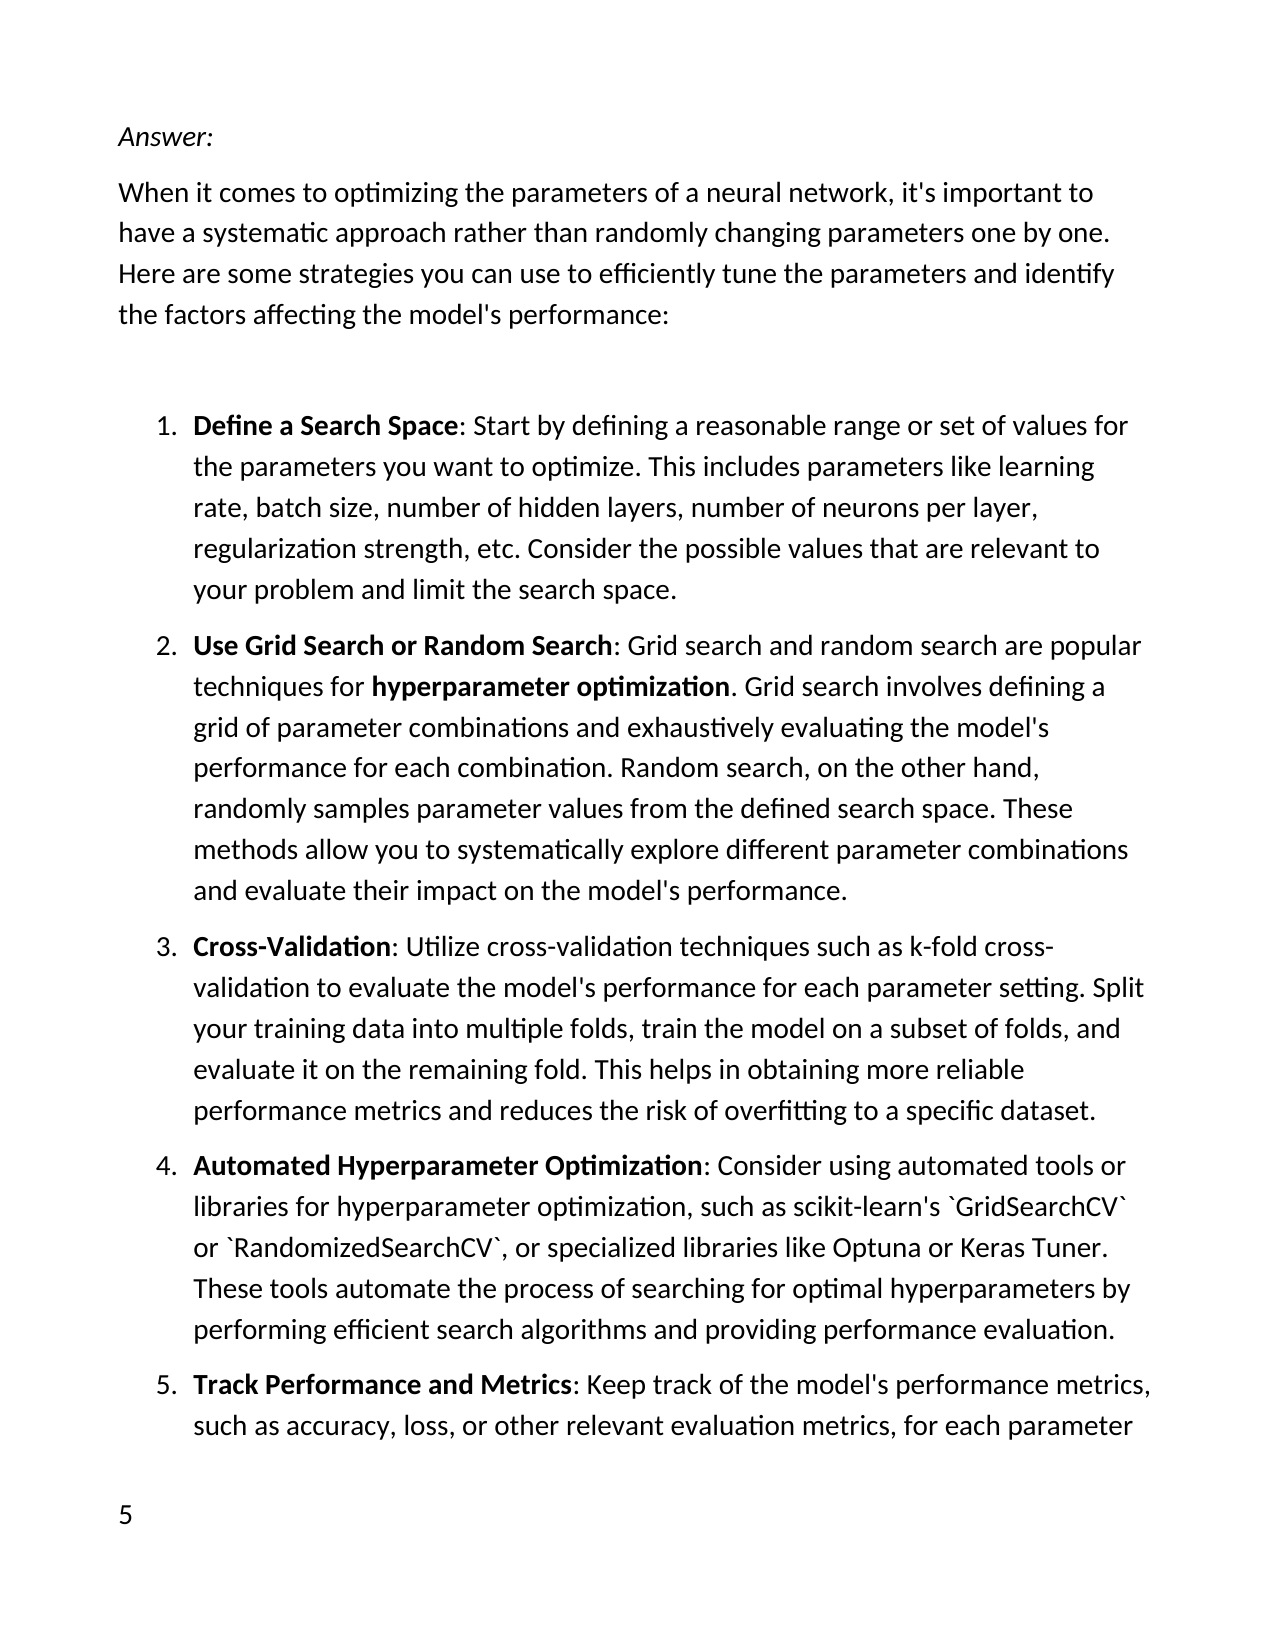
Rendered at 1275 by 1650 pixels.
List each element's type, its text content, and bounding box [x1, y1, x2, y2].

list Define a Search Space: Start by defining a reasonable range or set of values for the parameters you want to optimize. This includes parameters like learning rate, batch size, number of hidden layers, number of neurons per layer, regularization strength, etc. Consider the possible values that are relevant to your problem and limit the search space. [156, 407, 1157, 607]
list Use Grid Search or Random Search: Grid search and random search are popular techniques for hyperparameter optimization. Grid search involves defining a grid of parameter combinations and exhaustively evaluating the model's performance for each combination. Random search, on the other hand, randomly samples parameter values from the defined search space. These methods allow you to systematically explore different parameter combinations and evaluate their impact on the model's performance. [156, 627, 1157, 908]
list Automated Hyperparameter Optimization: Consider using automated tools or libraries for hyperparameter optimization, such as scikit-learn's `GridSearchCV` or `RandomizedSearchCV`, or specialized libraries like Optuna or Keras Tuner. These tools automate the process of searching for optimal hyperparameters by performing efficient search algorithms and providing performance evaluation. [156, 1147, 1157, 1347]
text When it comes to optimizing the parameters of a neural network, it's important to have a systematic approach rather than randomly changing parameters one by one. Here are some strategies you can use to efficiently tune the parameters and identify the factors affecting the model's performance: [118, 174, 1157, 332]
text Answer: [118, 118, 1157, 154]
list Track Performance and Metrics: Keep track of the model's performance metrics, such as accuracy, loss, or other relevant evaluation metrics, for each parameter [156, 1366, 1157, 1443]
list Cross-Validation: Utilize cross-validation techniques such as k-fold cross-validation to evaluate the model's performance for each parameter setting. Split your training data into multiple folds, train the model on a subset of folds, and evaluate it on the remaining fold. This helps in obtaining more reliable performance metrics and reduces the risk of overfitting to a specific dataset. [156, 928, 1157, 1127]
